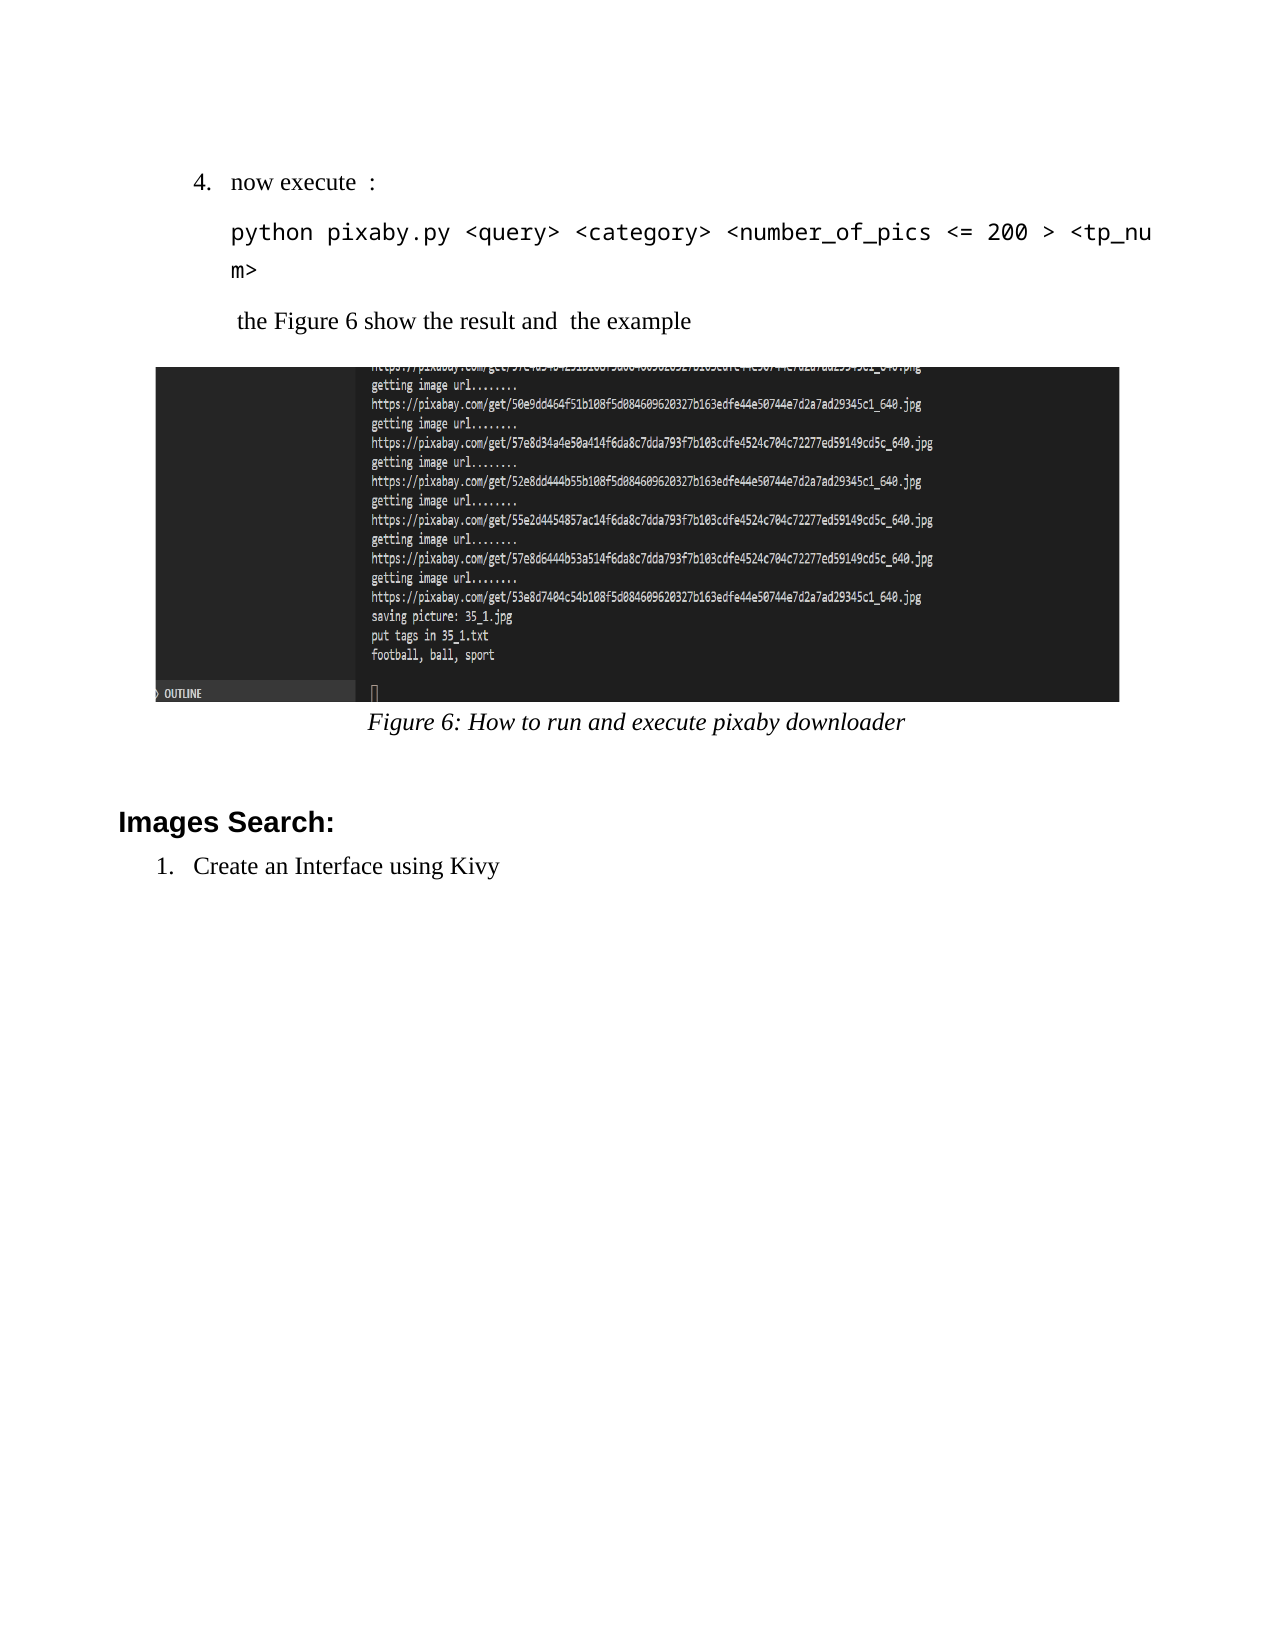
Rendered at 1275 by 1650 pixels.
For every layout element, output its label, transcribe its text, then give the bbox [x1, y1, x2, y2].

subtitle Images Search: [118, 805, 1157, 838]
list Create an Interface using Kivy [156, 851, 1157, 880]
list the Figure 6 show the result and the example [193, 306, 1157, 334]
text Figure 6: How to run and execute pixaby downloader [156, 702, 1119, 735]
list now execute : [193, 167, 1157, 196]
list python pixaby.py <query> <category> <number_of_pics <= 200 > <tp_num> [193, 216, 1157, 285]
picture [155, 367, 1120, 702]
